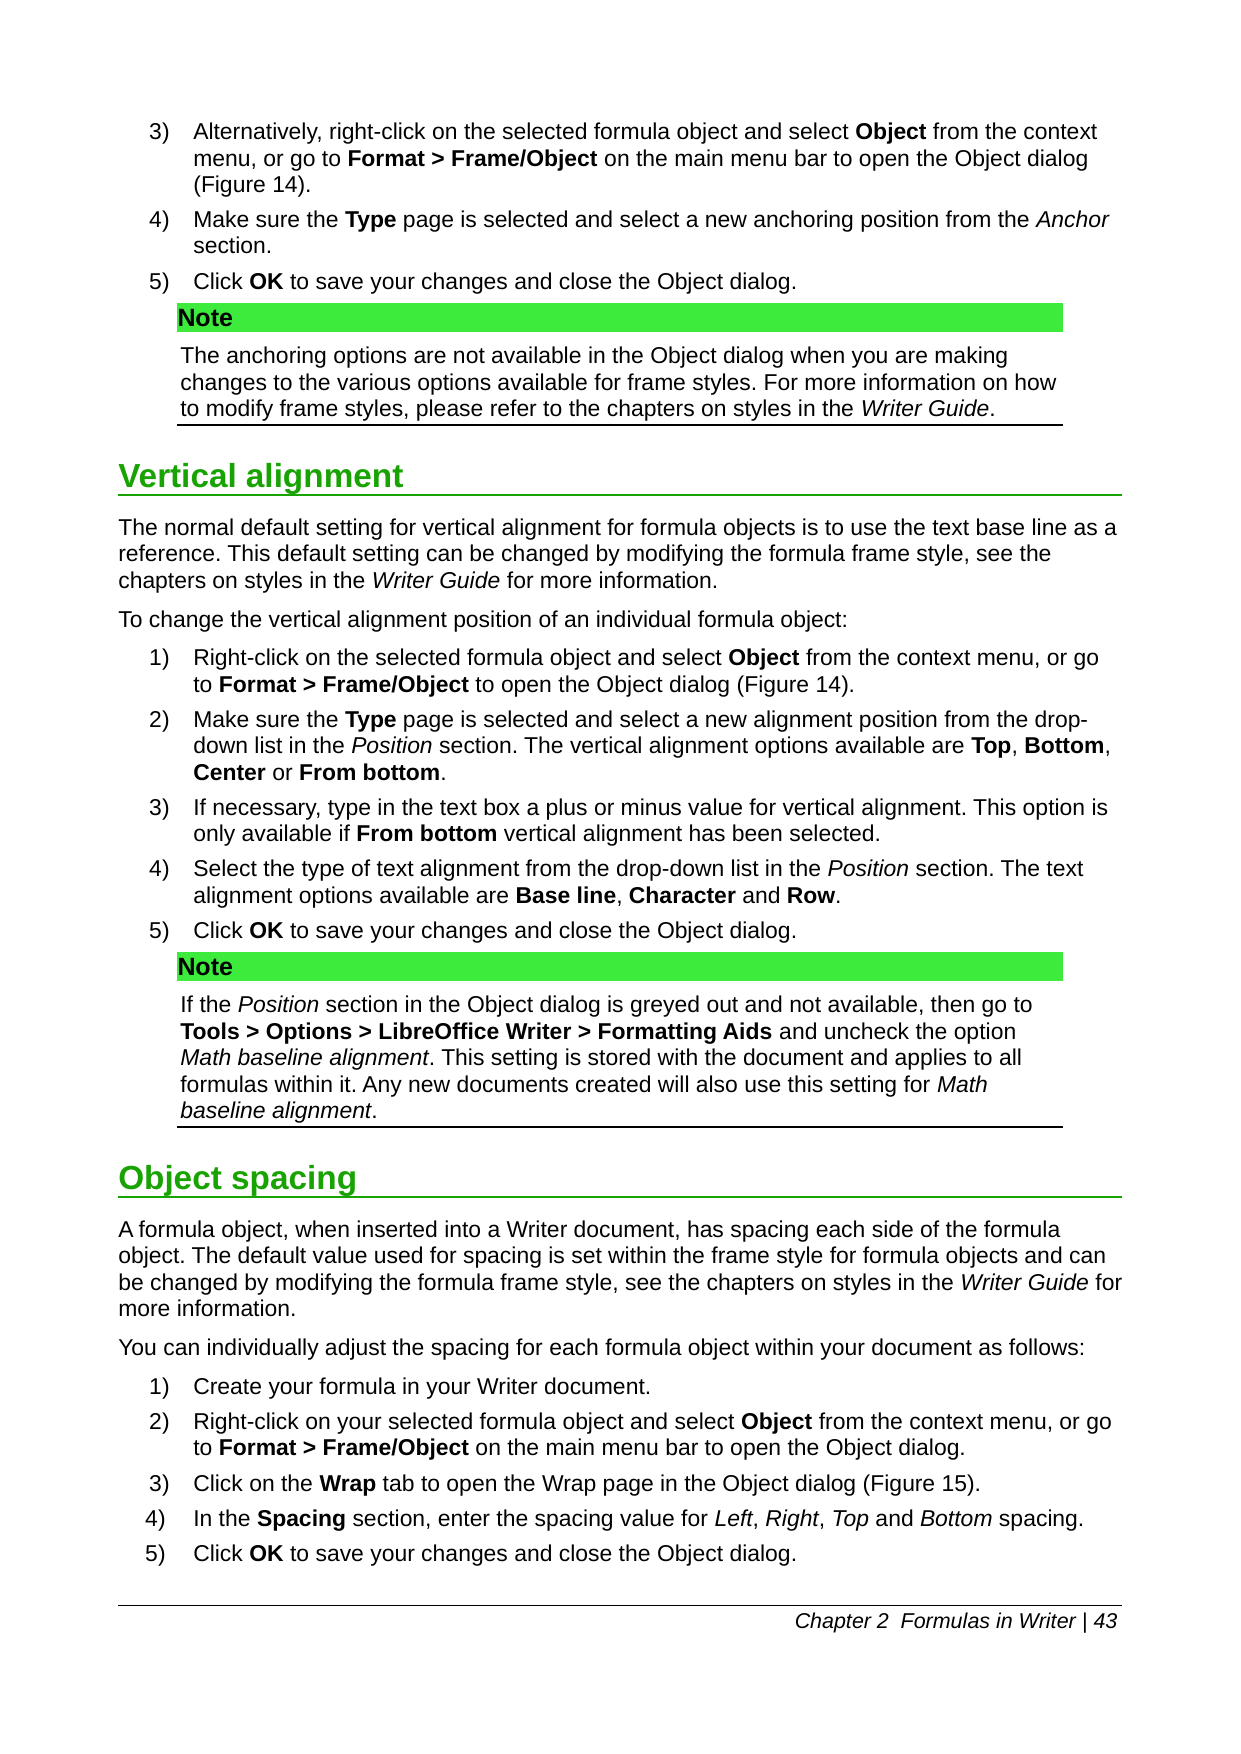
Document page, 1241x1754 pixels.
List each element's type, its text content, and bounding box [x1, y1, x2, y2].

list Select the type of text alignment from the drop-down list in the Position section. The text alignment options available are Base line, Character and Row. [169, 855, 1122, 908]
list Click OK to save your changes and close the Object dialog. [169, 268, 1122, 294]
text A formula object, when inserted into a Writer document, has spacing each side of the formula object. The default value used for spacing is set within the frame style for formula objects and can be changed by modifying the formula frame style, see the chapters on styles in the Writer Guide for more information. [118, 1216, 1122, 1321]
list Create your formula in your Writer document. [169, 1373, 1122, 1399]
list Make sure the Type page is selected and select a new anchoring position from the Anchor section. [169, 206, 1122, 259]
text If the Position section in the Object dialog is greyed out and not available, then go to Tools > Options > LibreOffice Writer > Formatting Aids and uncheck the option Math baseline alignment. This setting is stored with the document and applies to all formulas within it. Any new documents created will also use this setting for Math baseline alignment. [177, 988, 1063, 1126]
list Right-click on the selected formula object and select Object from the context menu, or go to Format > Frame/Object to open the Object dialog (Figure 14). [169, 644, 1122, 697]
text The anchoring options are not available in the Object dialog when you are making changes to the various options available for frame styles. For more information on how to modify frame styles, please refer to the chapters on styles in the Writer Guide. [177, 339, 1063, 424]
list If necessary, type in the text box a plus or minus value for vertical alignment. This option is only available if From bottom vertical alignment has been selected. [169, 794, 1122, 847]
subtitle Object spacing [118, 1158, 1122, 1196]
subtitle Note [177, 952, 1063, 981]
list Alternatively, right-click on the selected formula object and select Object from the context menu, or go to Format > Frame/Object on the main menu bar to open the Object dialog (Figure 14). [169, 118, 1122, 197]
list Click OK to save your changes and close the Object dialog. [165, 1540, 1122, 1566]
list Right-click on your selected formula object and select Object from the context menu, or go to Format > Frame/Object on the main menu bar to open the Object dialog. [169, 1408, 1122, 1461]
text You can individually adjust the spacing for each formula object within your document as follows: [118, 1334, 1122, 1360]
list Click OK to save your changes and close the Object dialog. [169, 917, 1122, 943]
subtitle Vertical alignment [118, 456, 1122, 494]
text To change the vertical alignment position of an individual formula object: [118, 606, 1122, 632]
list In the Spacing section, enter the spacing value for Left, Right, Top and Bottom spacing. [165, 1505, 1122, 1531]
list Click on the Wrap tab to open the Wrap page in the Object dialog (Figure 15). [169, 1469, 1122, 1496]
text The normal default setting for vertical alignment for formula objects is to use the text base line as a reference. This default setting can be changed by modifying the formula frame style, see the chapters on styles in the Writer Guide for more information. [118, 514, 1122, 593]
list Make sure the Type page is selected and select a new alignment position from the drop-down list in the Position section. The vertical alignment options available are Top, Bottom, Center or From bottom. [169, 706, 1122, 785]
subtitle Note [177, 303, 1063, 332]
